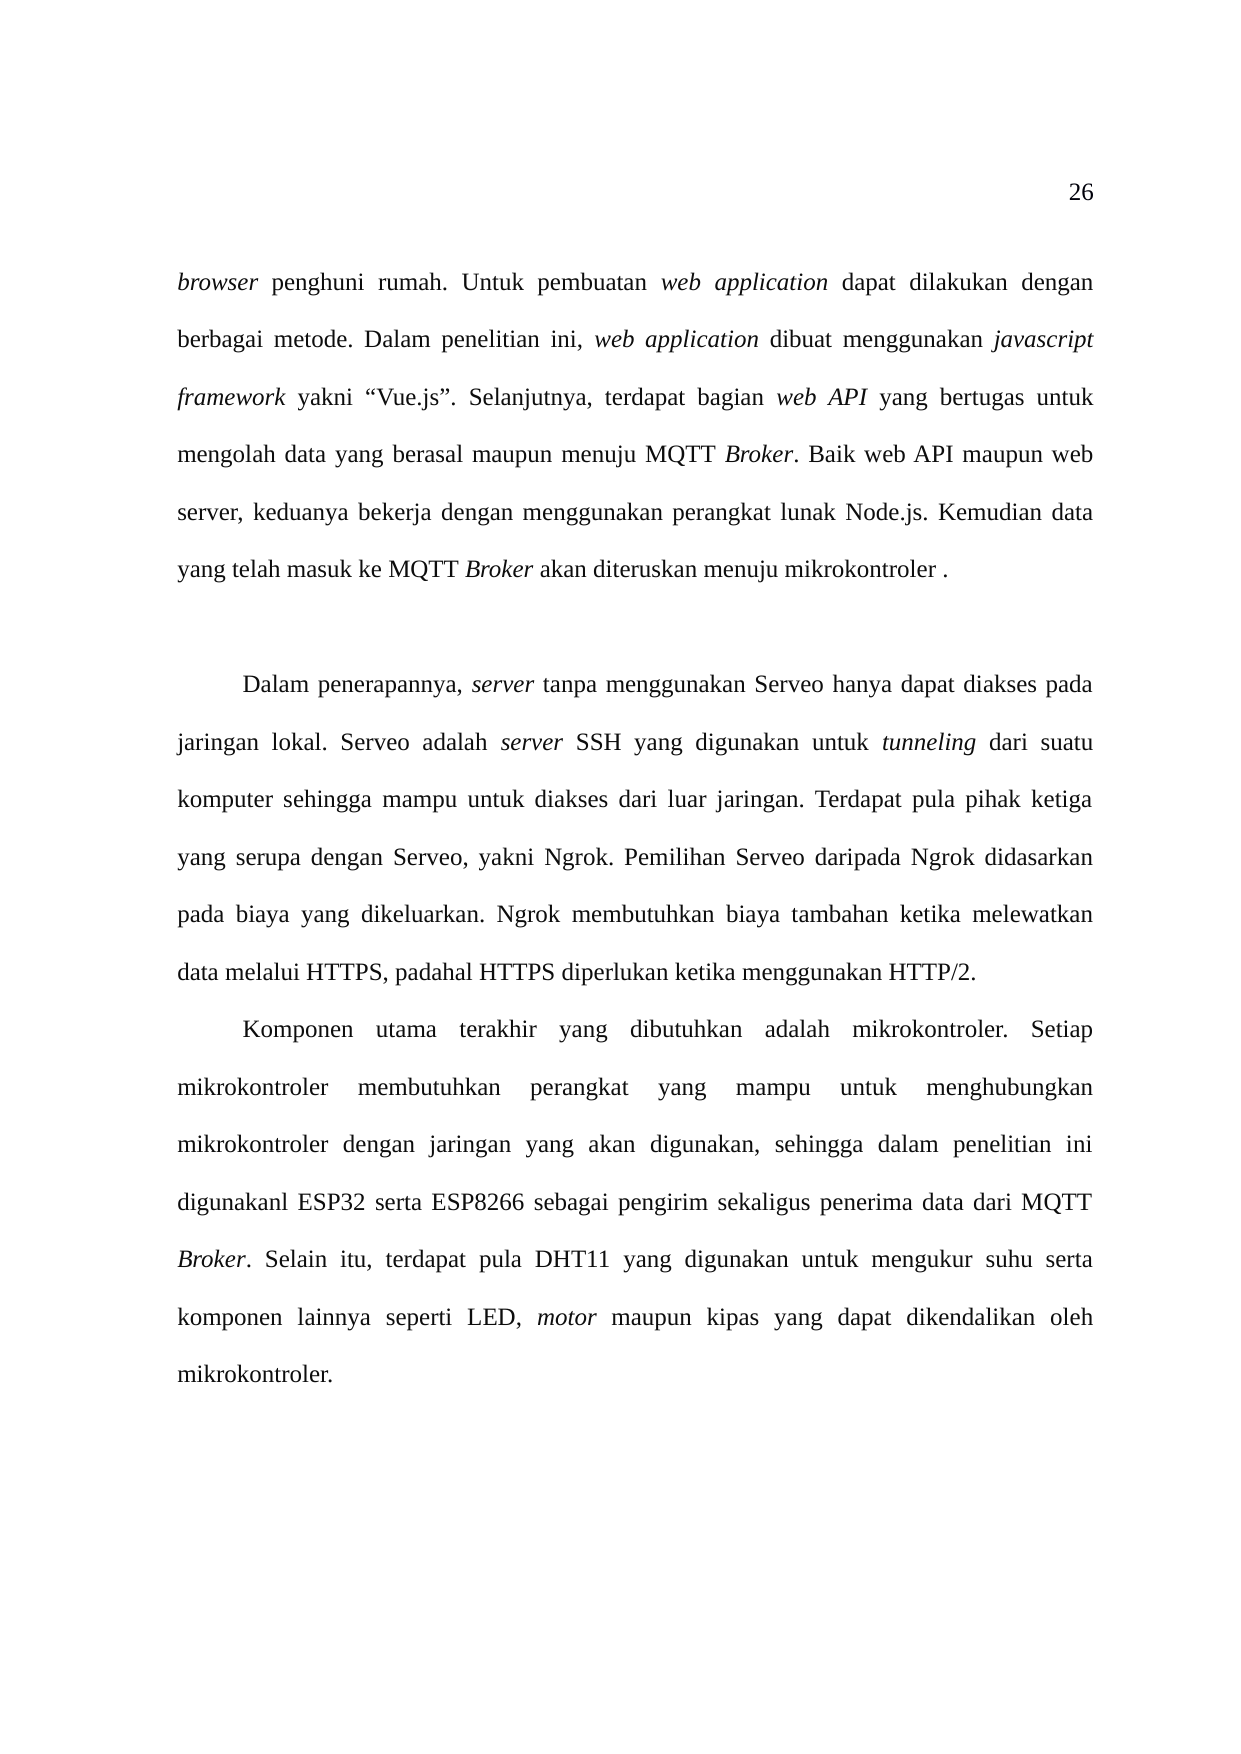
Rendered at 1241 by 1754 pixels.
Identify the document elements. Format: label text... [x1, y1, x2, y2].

text Komponen utama terakhir yang dibutuhkan adalah mikrokontroler. Setiap mikrokontroler membutuhkan perangkat yang mampu untuk menghubungkan mikrokontroler dengan jaringan yang akan digunakan, sehingga dalam penelitian ini digunakanl ESP32 serta ESP8266 sebagai pengirim sekaligus penerima data dari MQTT Broker. Selain itu, terdapat pula DHT11 yang digunakan untuk mengukur suhu serta komponen lainnya seperti LED, motor maupun kipas yang dapat dikendalikan oleh mikrokontroler. [177, 1014, 1093, 1388]
text browser penghuni rumah. Untuk pembuatan web application dapat dilakukan dengan berbagai metode. Dalam penelitian ini, web application dibuat menggunakan javascript framework yakni “Vue.js”. Selanjutnya, terdapat bagian web API yang bertugas untuk mengolah data yang berasal maupun menuju MQTT Broker. Baik web API maupun web server, keduanya bekerja dengan menggunakan perangkat lunak Node.js. Kemudian data yang telah masuk ke MQTT Broker akan diteruskan menuju mikrokontroler . [177, 267, 1093, 583]
text Dalam penerapannya, server tanpa menggunakan Serveo hanya dapat diakses pada jaringan lokal. Serveo adalah server SSH yang digunakan untuk tunneling dari suatu komputer sehingga mampu untuk diakses dari luar jaringan. Terdapat pula pihak ketiga yang serupa dengan Serveo, yakni Ngrok. Pemilihan Serveo daripada Ngrok didasarkan pada biaya yang dikeluarkan. Ngrok membutuhkan biaya tambahan ketika melewatkan data melalui HTTPS, padahal HTTPS diperlukan ketika menggunakan HTTP/2. [177, 669, 1093, 986]
